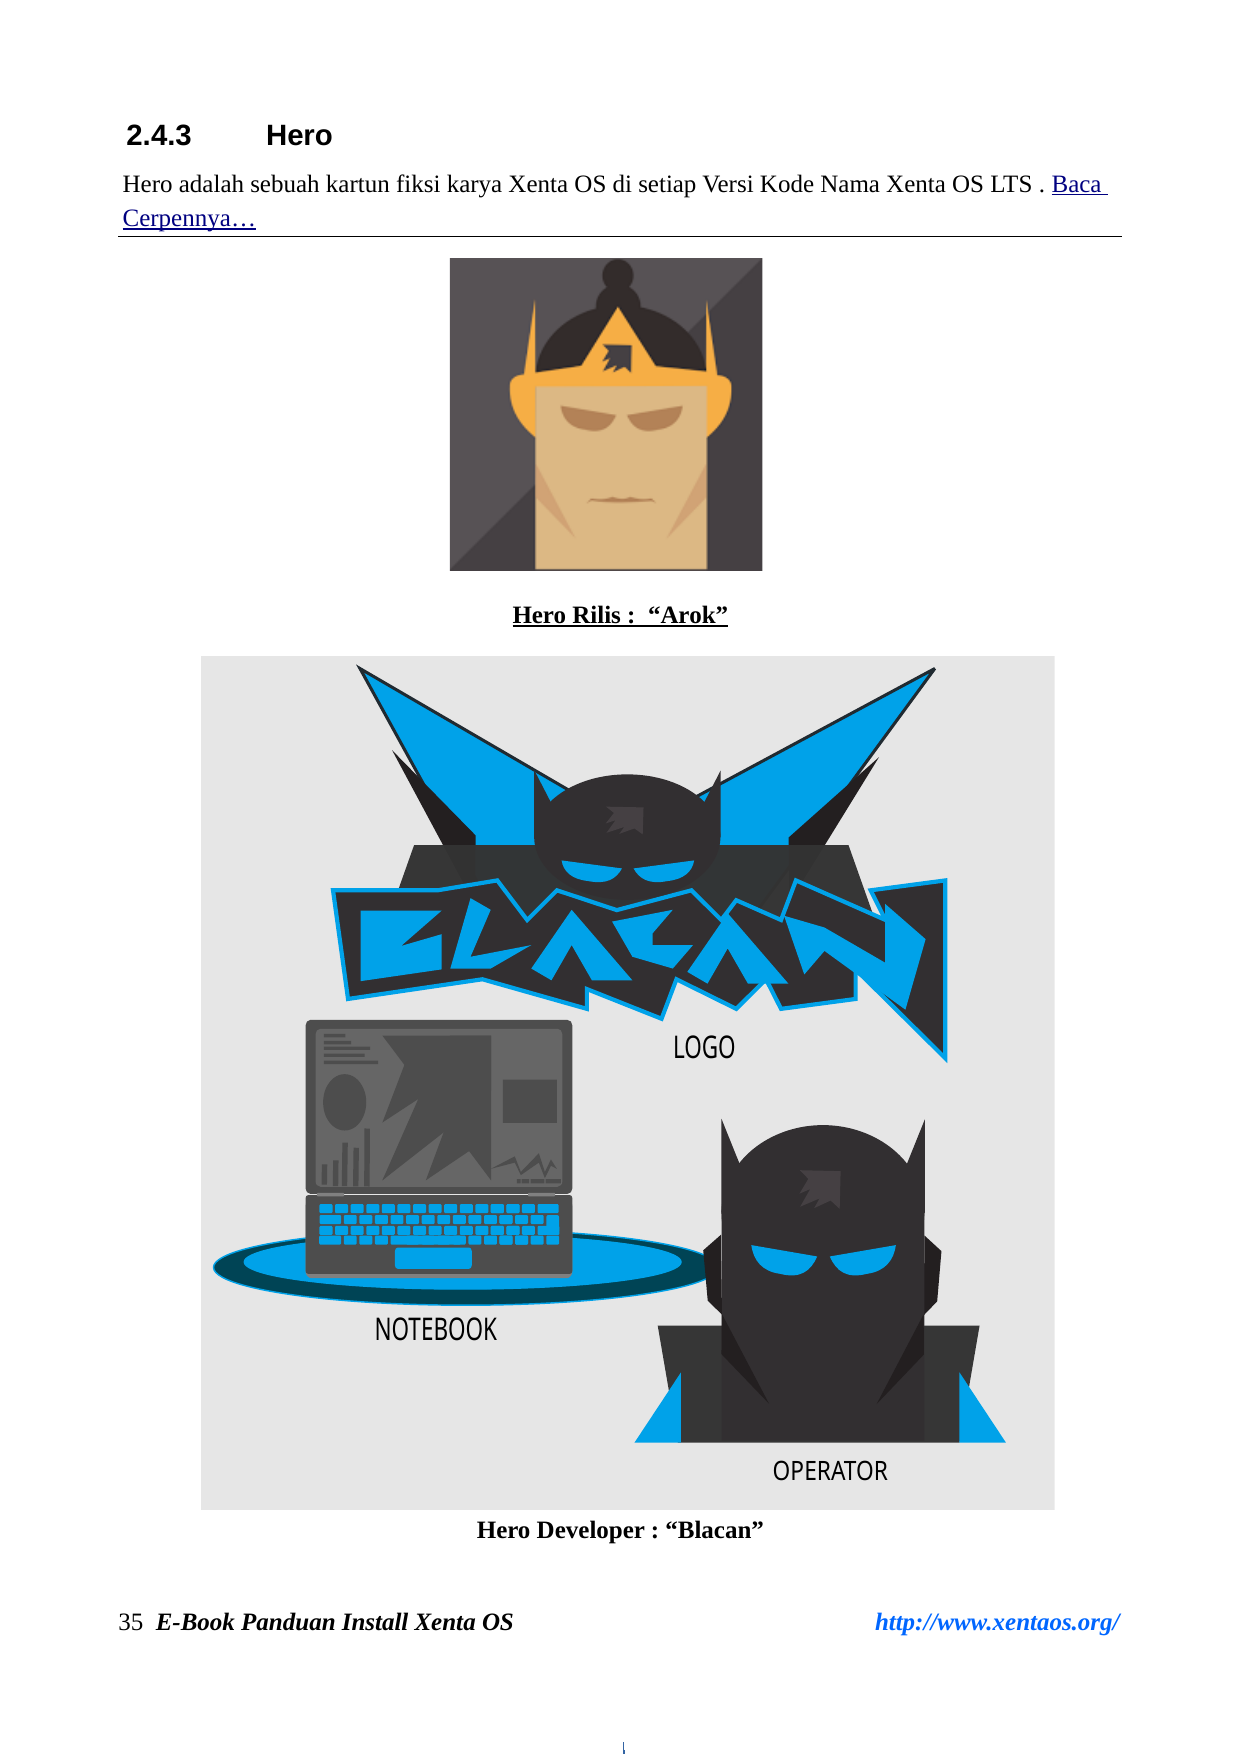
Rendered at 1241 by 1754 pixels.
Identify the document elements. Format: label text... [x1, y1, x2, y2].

text Hero Developer : “Blacan” [118, 649, 1122, 1544]
text Hero Rilis : “Arok” [118, 600, 1122, 629]
text Hero adalah sebuah kartun fiksi karya Xenta OS di setiap Versi Kode Nama Xenta OS LTS . Baca Cerpennya… [118, 164, 1122, 236]
picture [449, 258, 763, 571]
subtitle Hero [118, 118, 1122, 152]
